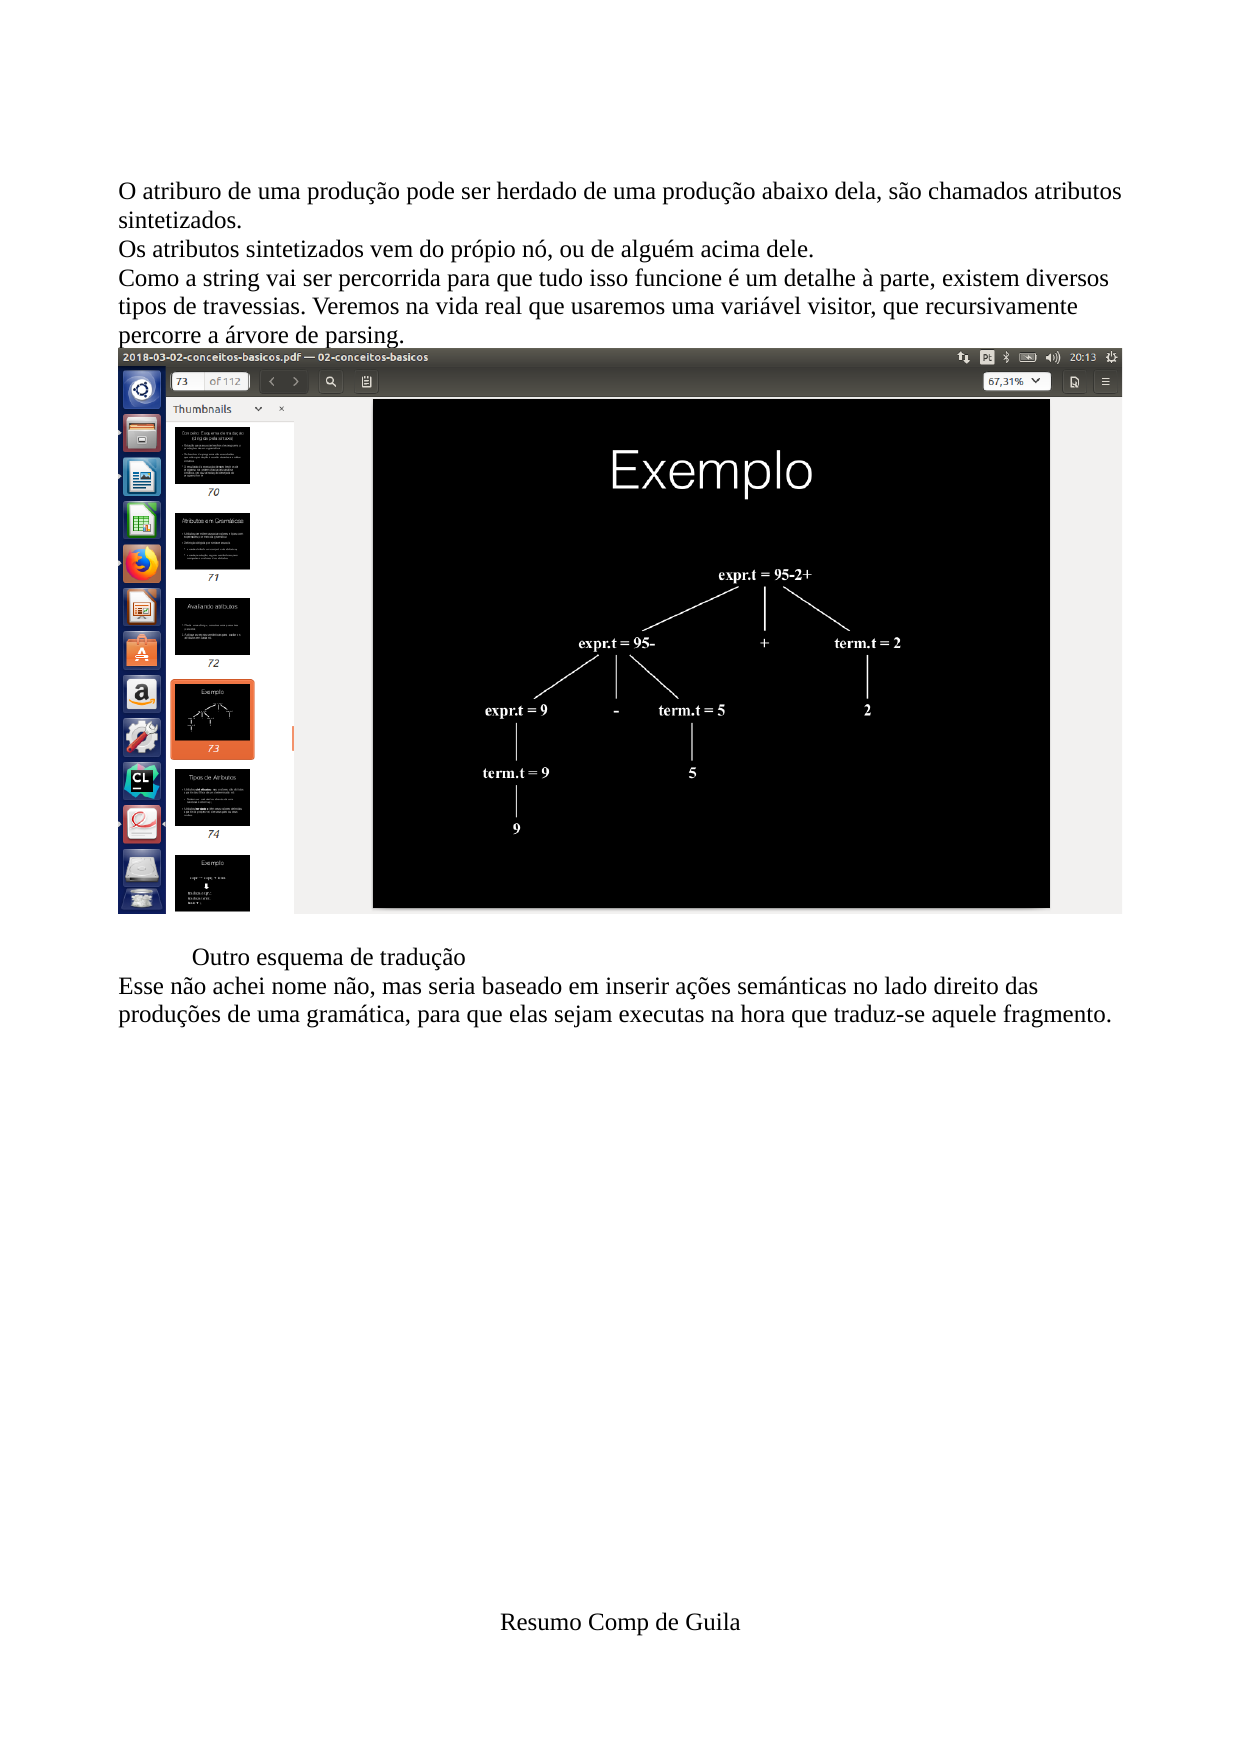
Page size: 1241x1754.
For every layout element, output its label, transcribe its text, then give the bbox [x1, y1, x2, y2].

picture [118, 348, 1123, 914]
text Outro esquema de tradução [118, 942, 1122, 971]
text O atriburo de uma produção pode ser herdado de uma produção abaixo dela, são chamados atributos sintetizados. [118, 176, 1122, 234]
text Como a string vai ser percorrida para que tudo isso funcione é um detalhe à parte, existem diversos tipos de travessias. Veremos na vida real que usaremos uma variável visitor, que recursivamente percorre a árvore de parsing. [118, 263, 1122, 348]
text Os atributos sintetizados vem do própio nó, ou de alguém acima dele. [118, 234, 1122, 263]
text Esse não achei nome não, mas seria baseado em inserir ações semánticas no lado direito das produções de uma gramática, para que elas sejam executas na hora que traduz-se aquele fragmento. [118, 971, 1122, 1028]
